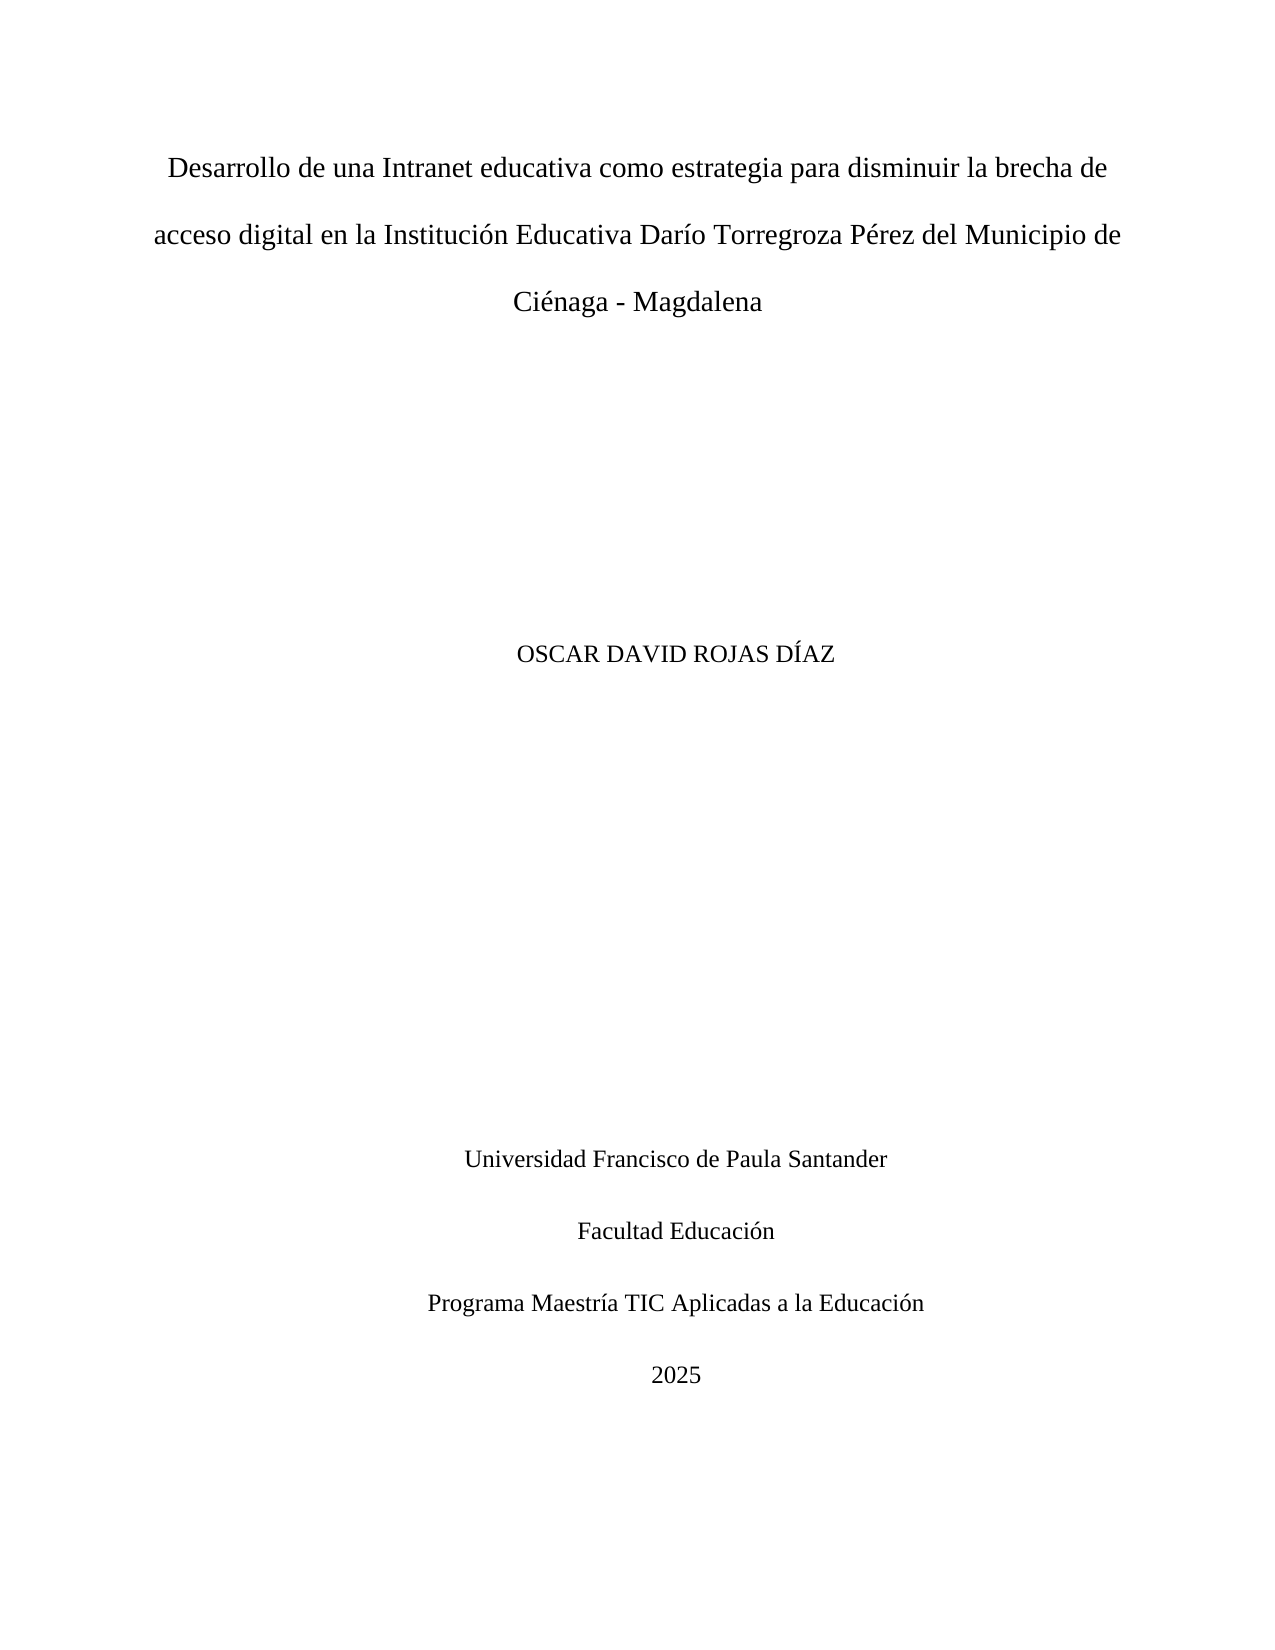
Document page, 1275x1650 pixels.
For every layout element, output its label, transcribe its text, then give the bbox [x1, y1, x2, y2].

text Programa Maestría TIC Aplicadas a la Educación [150, 1288, 1125, 1317]
text OSCAR DAVID ROJAS DÍAZ [150, 639, 1125, 668]
text Universidad Francisco de Paula Santander [150, 1144, 1125, 1173]
text Facultad Educación [150, 1216, 1125, 1245]
text Desarrollo de una Intranet educativa como estrategia para disminuir la brecha de acceso digital en la Institución Educativa Darío Torregroza Pérez del Municipio de [150, 150, 1125, 251]
text Ciénaga - Magdalena [150, 284, 1125, 318]
text 2025 [150, 1360, 1125, 1389]
